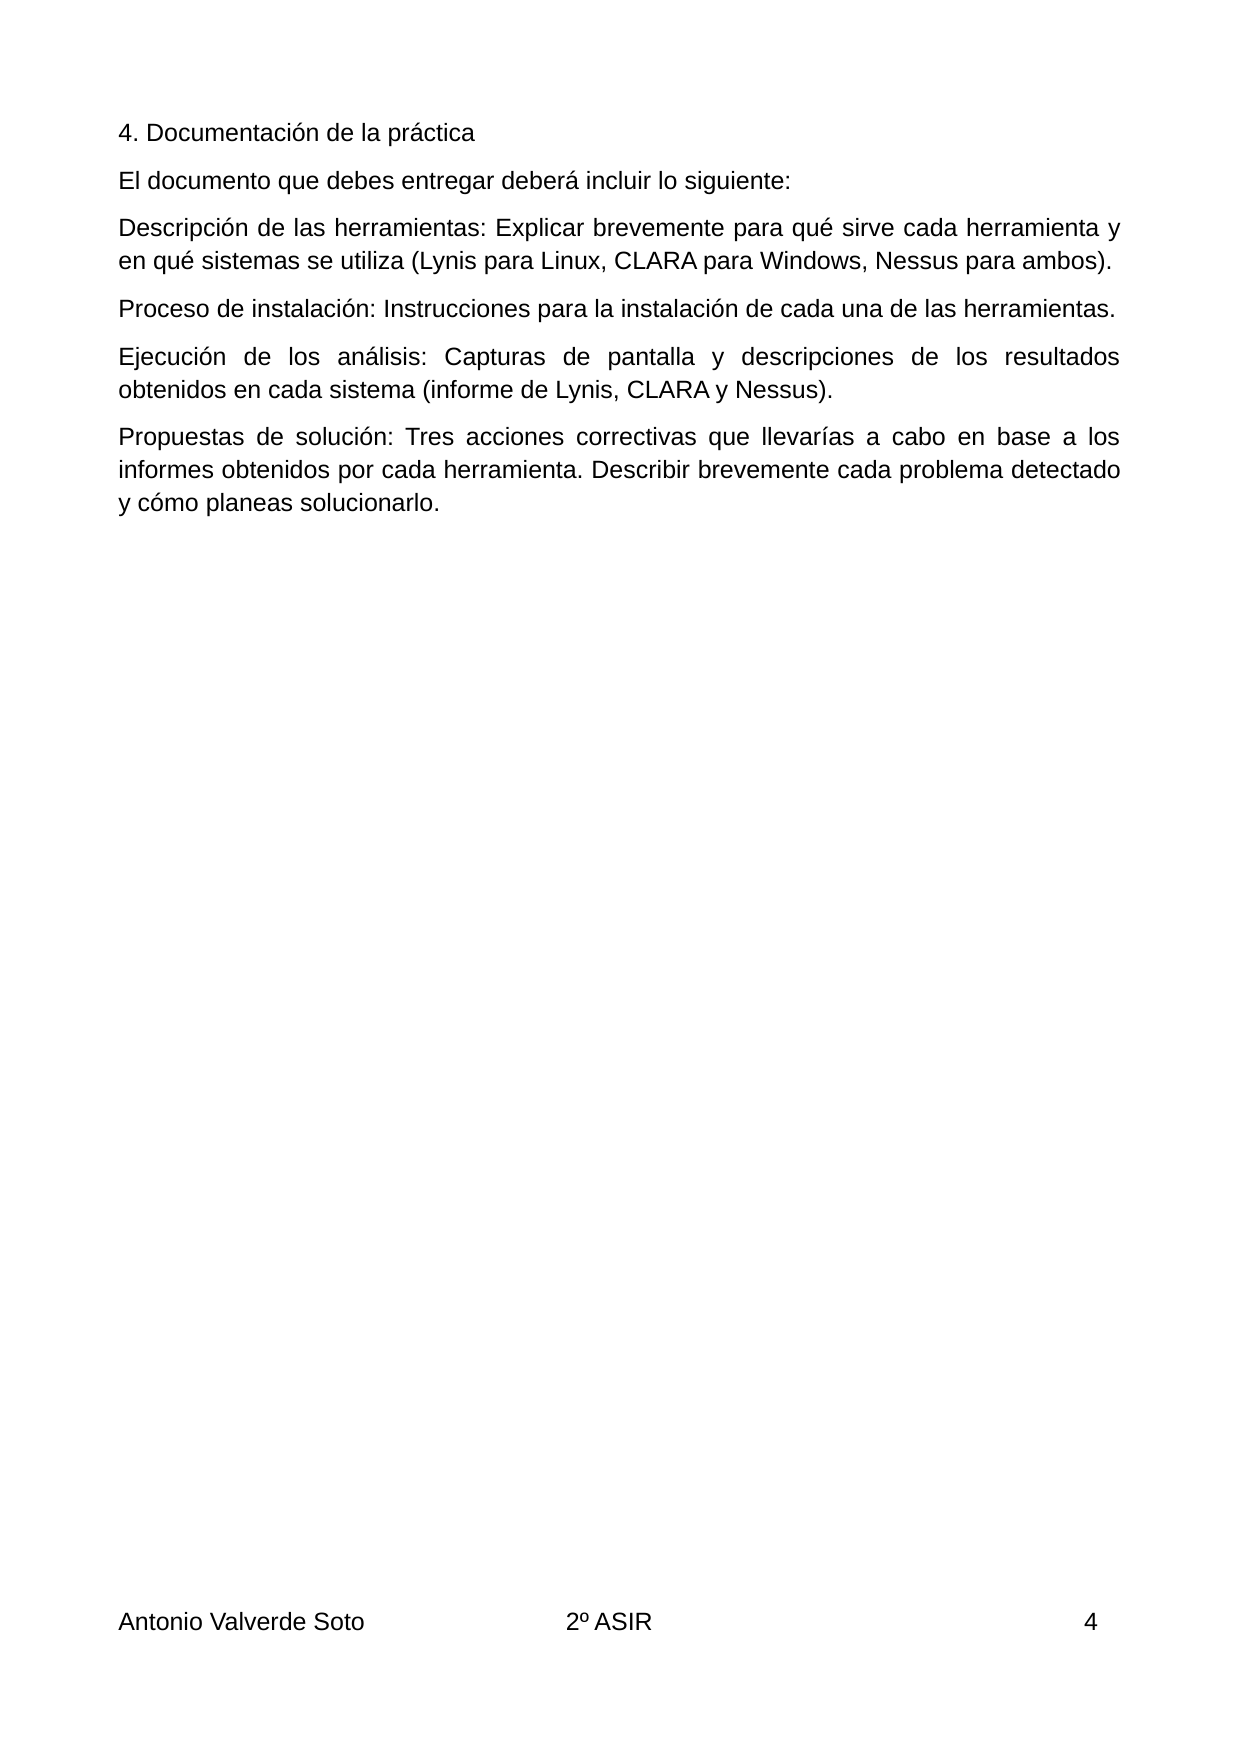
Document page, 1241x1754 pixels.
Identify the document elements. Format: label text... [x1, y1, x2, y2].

text El documento que debes entregar deberá incluir lo siguiente: [118, 166, 1122, 194]
text Ejecución de los análisis: Capturas de pantalla y descripciones de los resultados obtenidos en cada sistema (informe de Lynis, CLARA y Nessus). [118, 342, 1122, 403]
text Descripción de las herramientas: Explicar brevemente para qué sirve cada herramienta y en qué sistemas se utiliza (Lynis para Linux, CLARA para Windows, Nessus para ambos). [118, 213, 1122, 275]
text 4. Documentación de la práctica [118, 118, 1122, 147]
text Propuestas de solución: Tres acciones correctivas que llevarías a cabo en base a los informes obtenidos por cada herramienta. Describir brevemente cada problema detectado y cómo planeas solucionarlo. [118, 422, 1122, 517]
text Proceso de instalación: Instrucciones para la instalación de cada una de las herramientas. [118, 294, 1122, 323]
